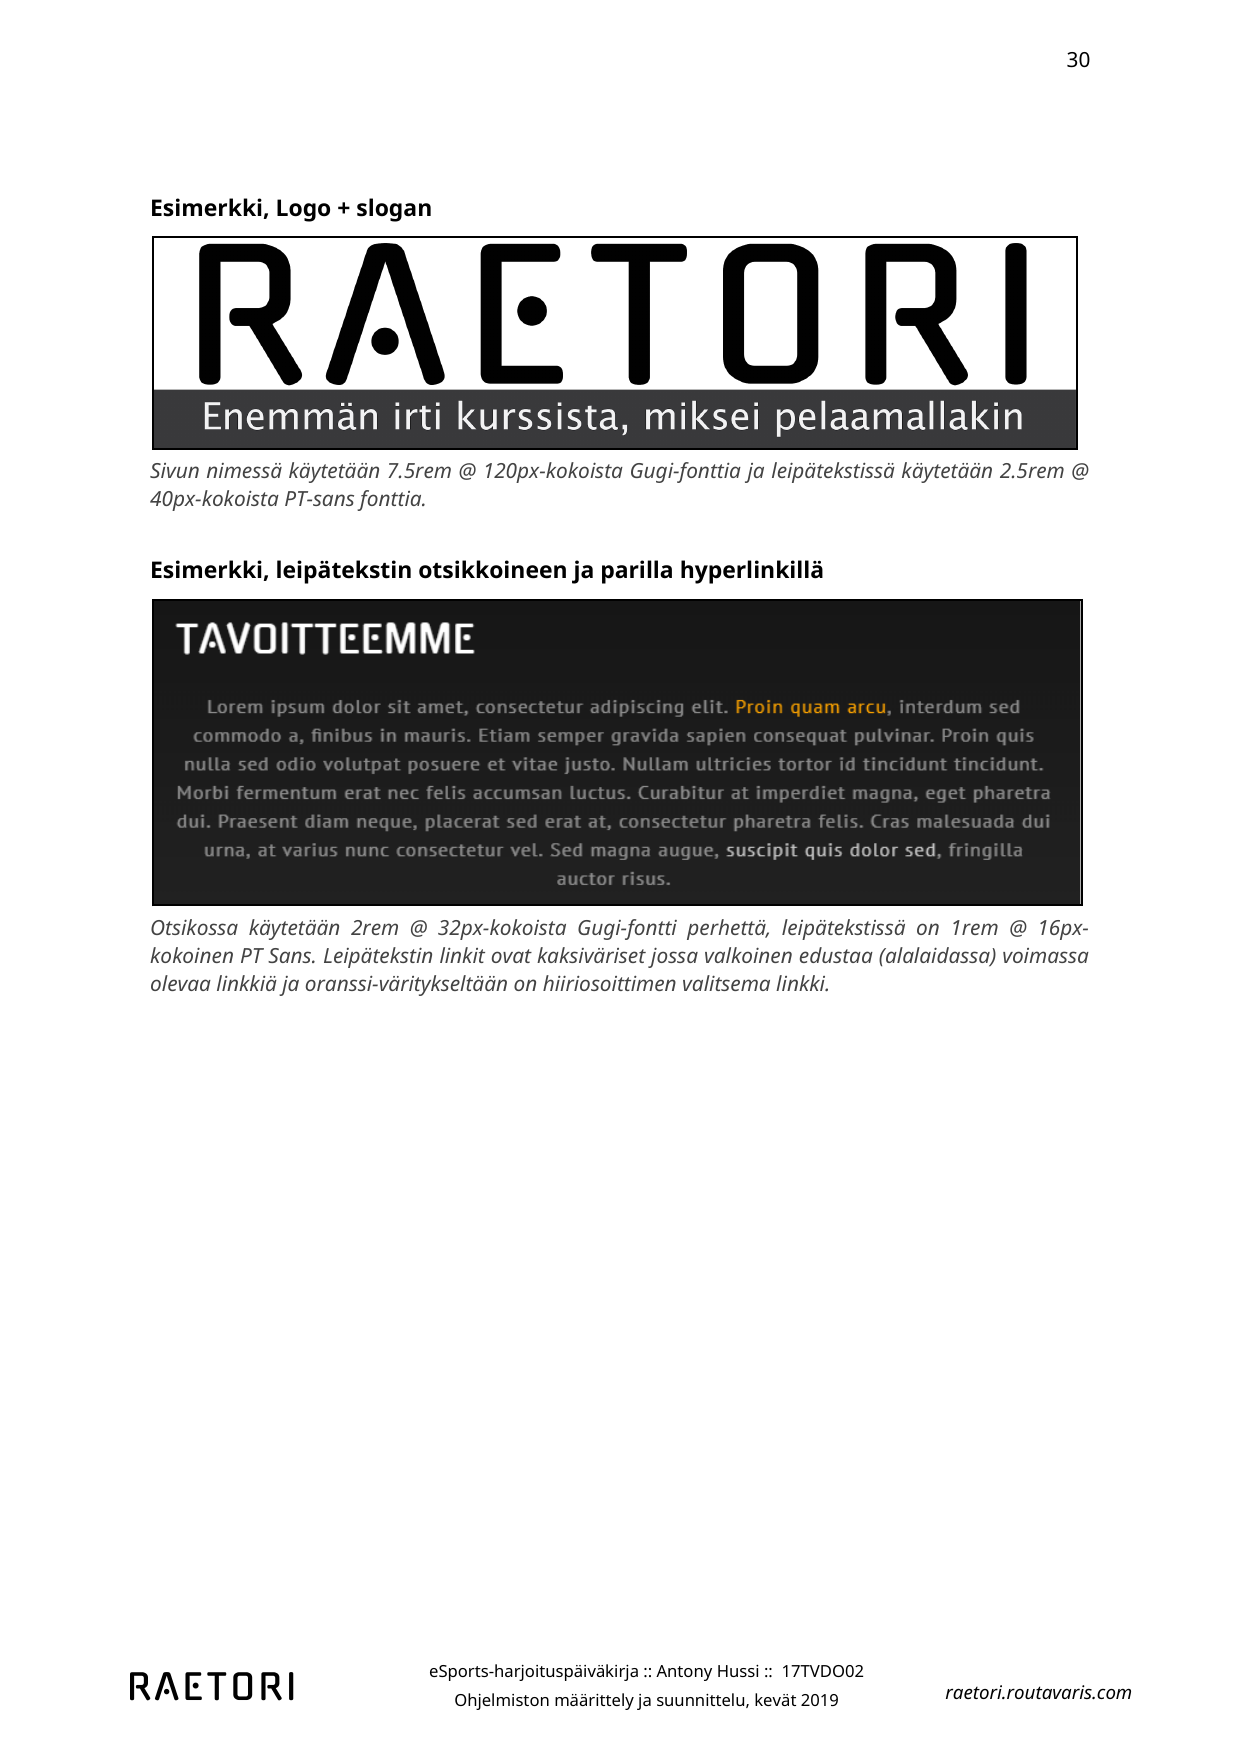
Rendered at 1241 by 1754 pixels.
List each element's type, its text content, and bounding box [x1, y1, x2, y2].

picture [121, 1665, 303, 1707]
picture [235, 601, 981, 904]
subtitle Otsikossa käytetään 2rem @ 32px-kokoista Gugi-fontti perhettä, leipätekstissä on 1rem @ 16px-kokoinen PT Sans. Leipätekstin linkit ovat kaksiväriset jossa valkoinen edustaa (alalaidassa) voimassa olevaa linkkiä ja oranssi-väritykseltään on hiiriosoittimen valitsema linkki. [150, 913, 1090, 998]
picture [154, 238, 1076, 448]
subtitle Esimerkki, Logo + slogan [150, 192, 1090, 223]
subtitle Sivun nimessä käytetään 7.5rem @ 120px-kokoista Gugi-fonttia ja leipätekstissä käytetään 2.5rem @ 40px-kokoista PT-sans fonttia. [150, 456, 1090, 513]
subtitle Esimerkki, leipätekstin otsikkoineen ja parilla hyperlinkillä [150, 554, 1090, 586]
